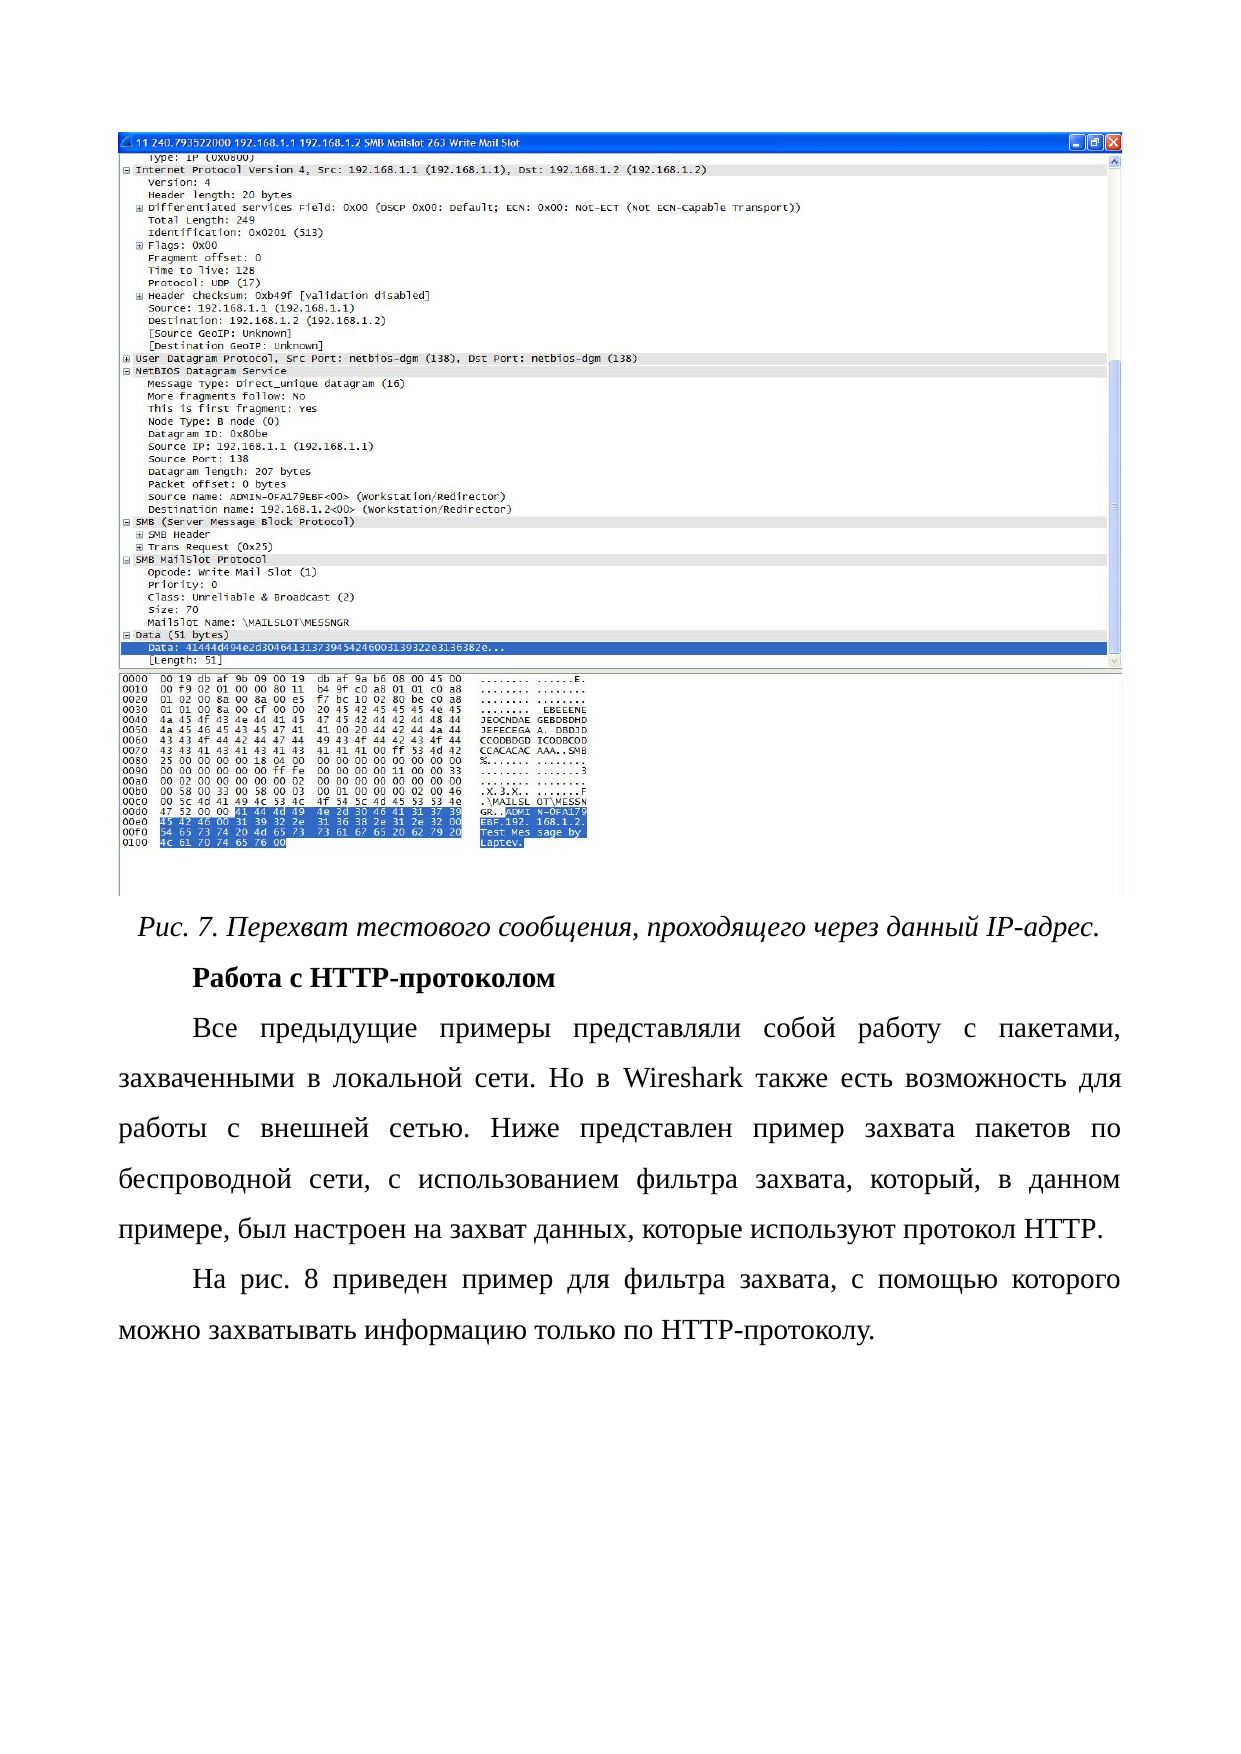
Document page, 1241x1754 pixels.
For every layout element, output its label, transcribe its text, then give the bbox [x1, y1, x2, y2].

picture [118, 132, 1123, 896]
text Все предыдущие примеры представляли собой работу с пакетами, захваченными в локальной сети. Но в Wireshark также есть возможность для работы с внешней сетью. Ниже представлен пример захвата пакетов по беспроводной сети, с использованием фильтра захвата, который, в данном примере, был настроен на захват данных, которые используют протокол HTTP. [118, 1010, 1122, 1245]
text Работа с HTTP-протоколом [118, 960, 1122, 993]
text Рис. 7. Перехват тестового сообщения, проходящего через данный IP-адрес. [118, 909, 1122, 943]
text На рис. 8 приведен пример для фильтра захвата, с помощью которого можно захватывать информацию только по HTTP-протоколу. [118, 1262, 1122, 1345]
